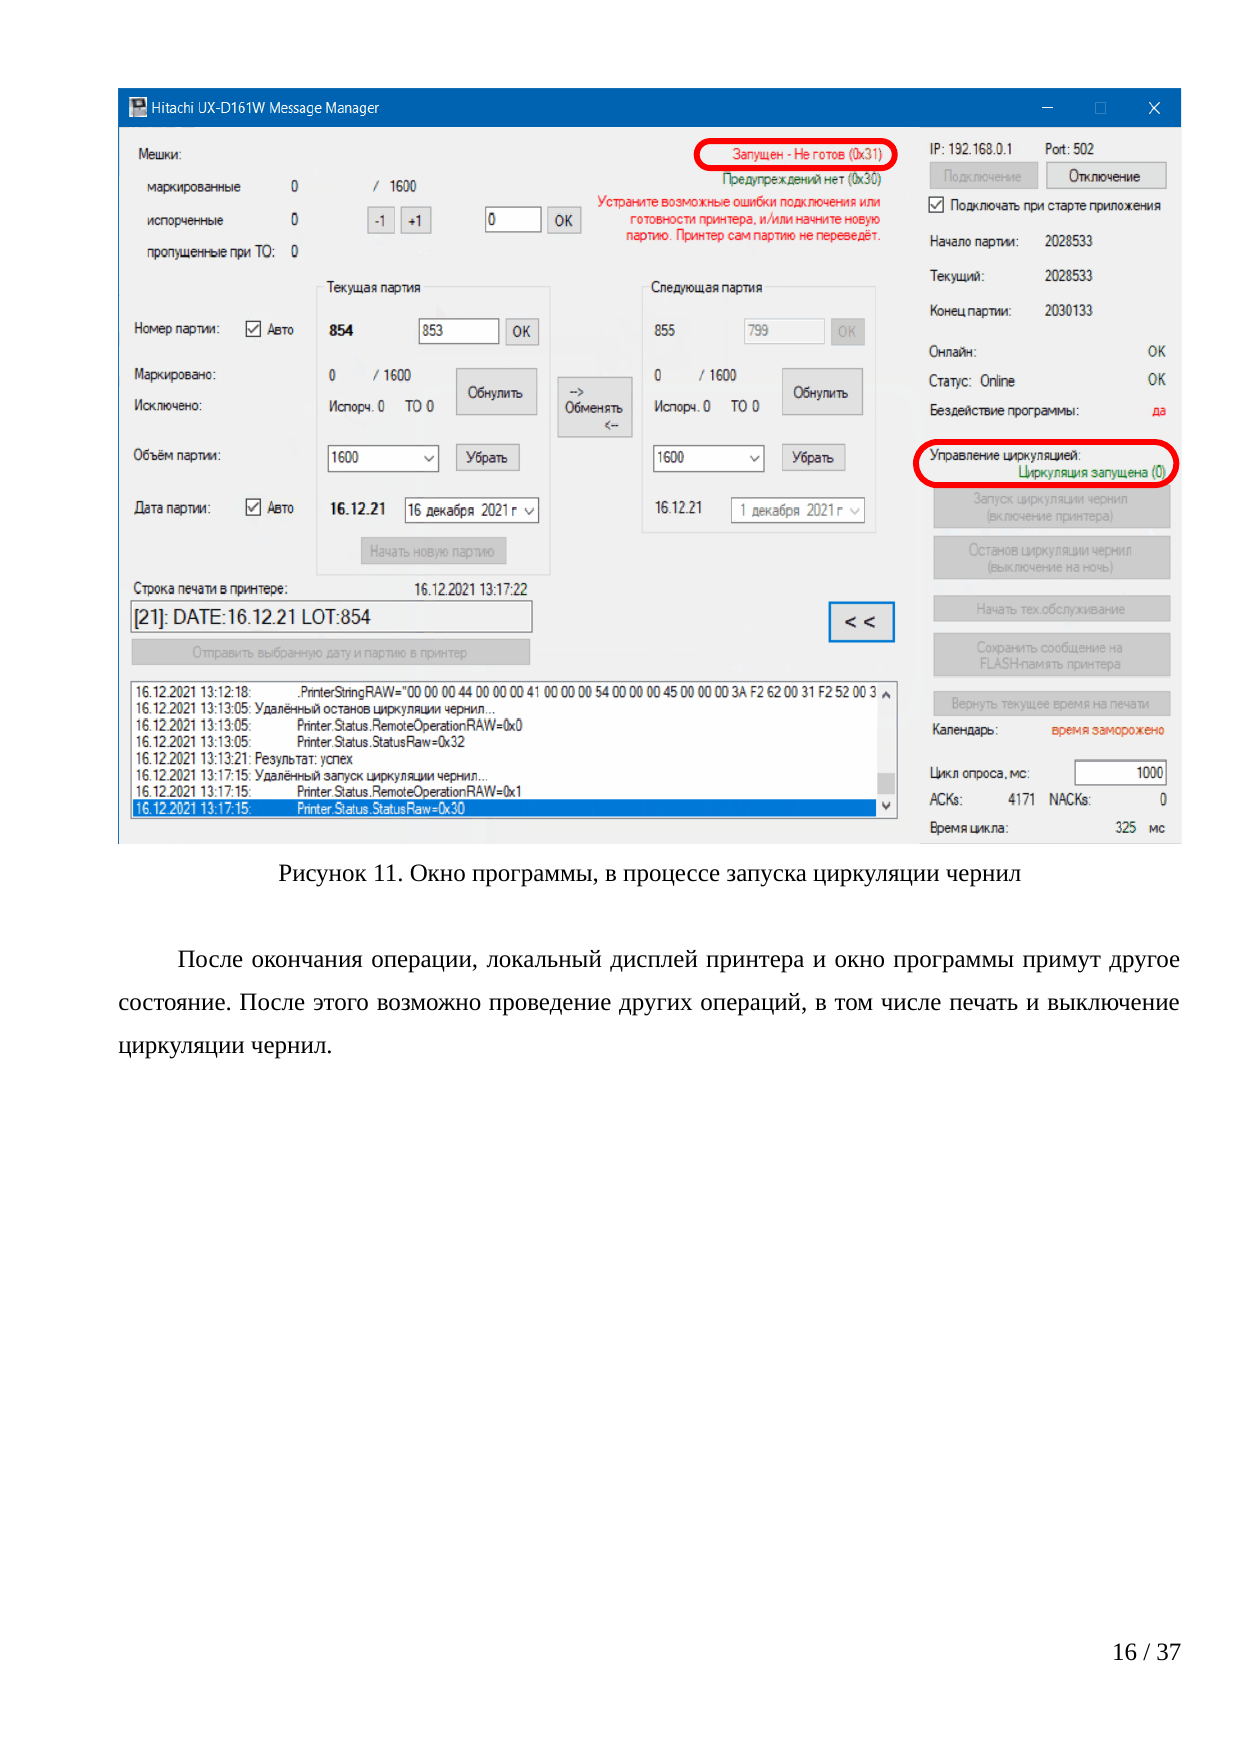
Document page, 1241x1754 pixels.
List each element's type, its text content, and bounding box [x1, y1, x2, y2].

text Рисунок 11. Окно программы, в процессе запуска циркуляции чернил [118, 858, 1181, 886]
text После окончания операции, локальный дисплей принтера и окно программы примут другое состояние. После этого возможно проведение других операций, в том числе печать и выключение циркуляции чернил. [118, 944, 1181, 1059]
